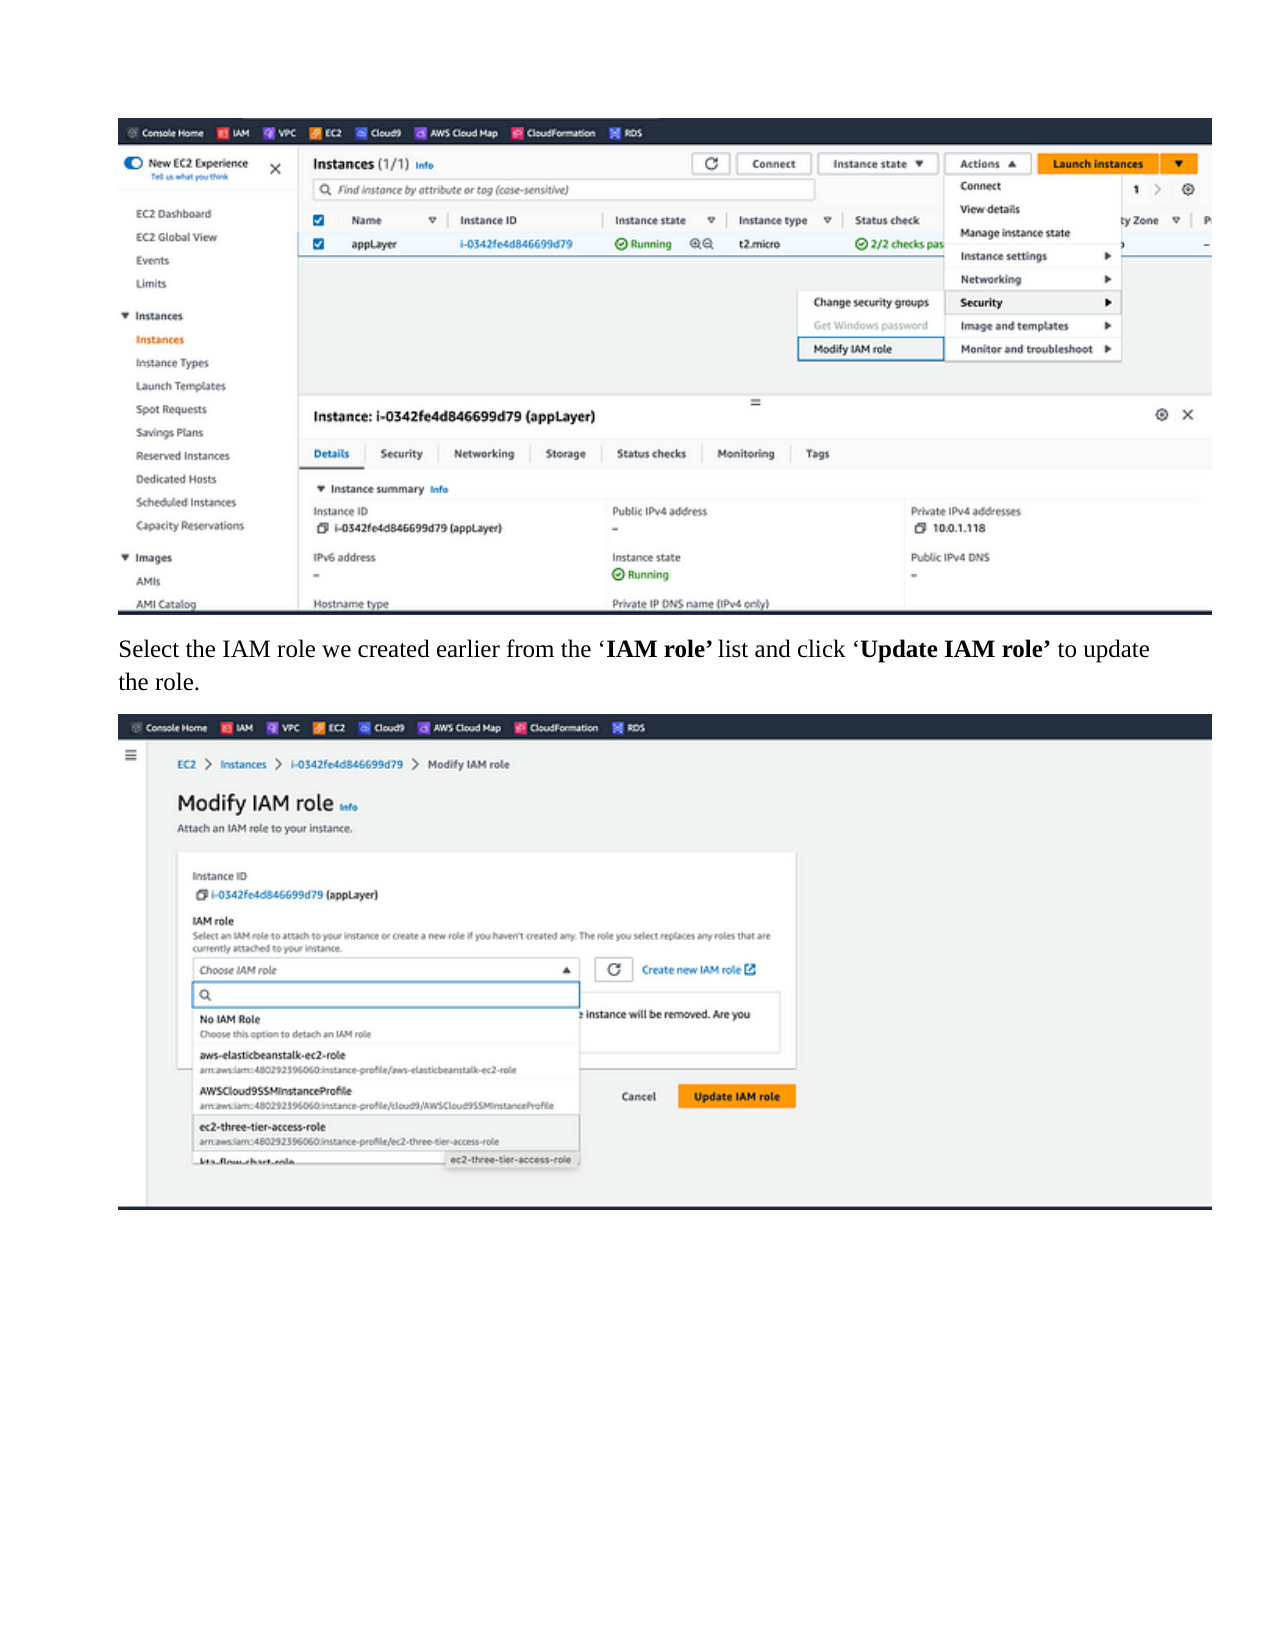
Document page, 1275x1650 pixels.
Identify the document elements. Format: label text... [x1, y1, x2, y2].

picture [118, 714, 1212, 1210]
picture [118, 118, 1212, 615]
text Select the IAM role we created earlier from the ‘IAM role’ list and click ‘Update IAM role’ to update the role. [118, 634, 1157, 696]
